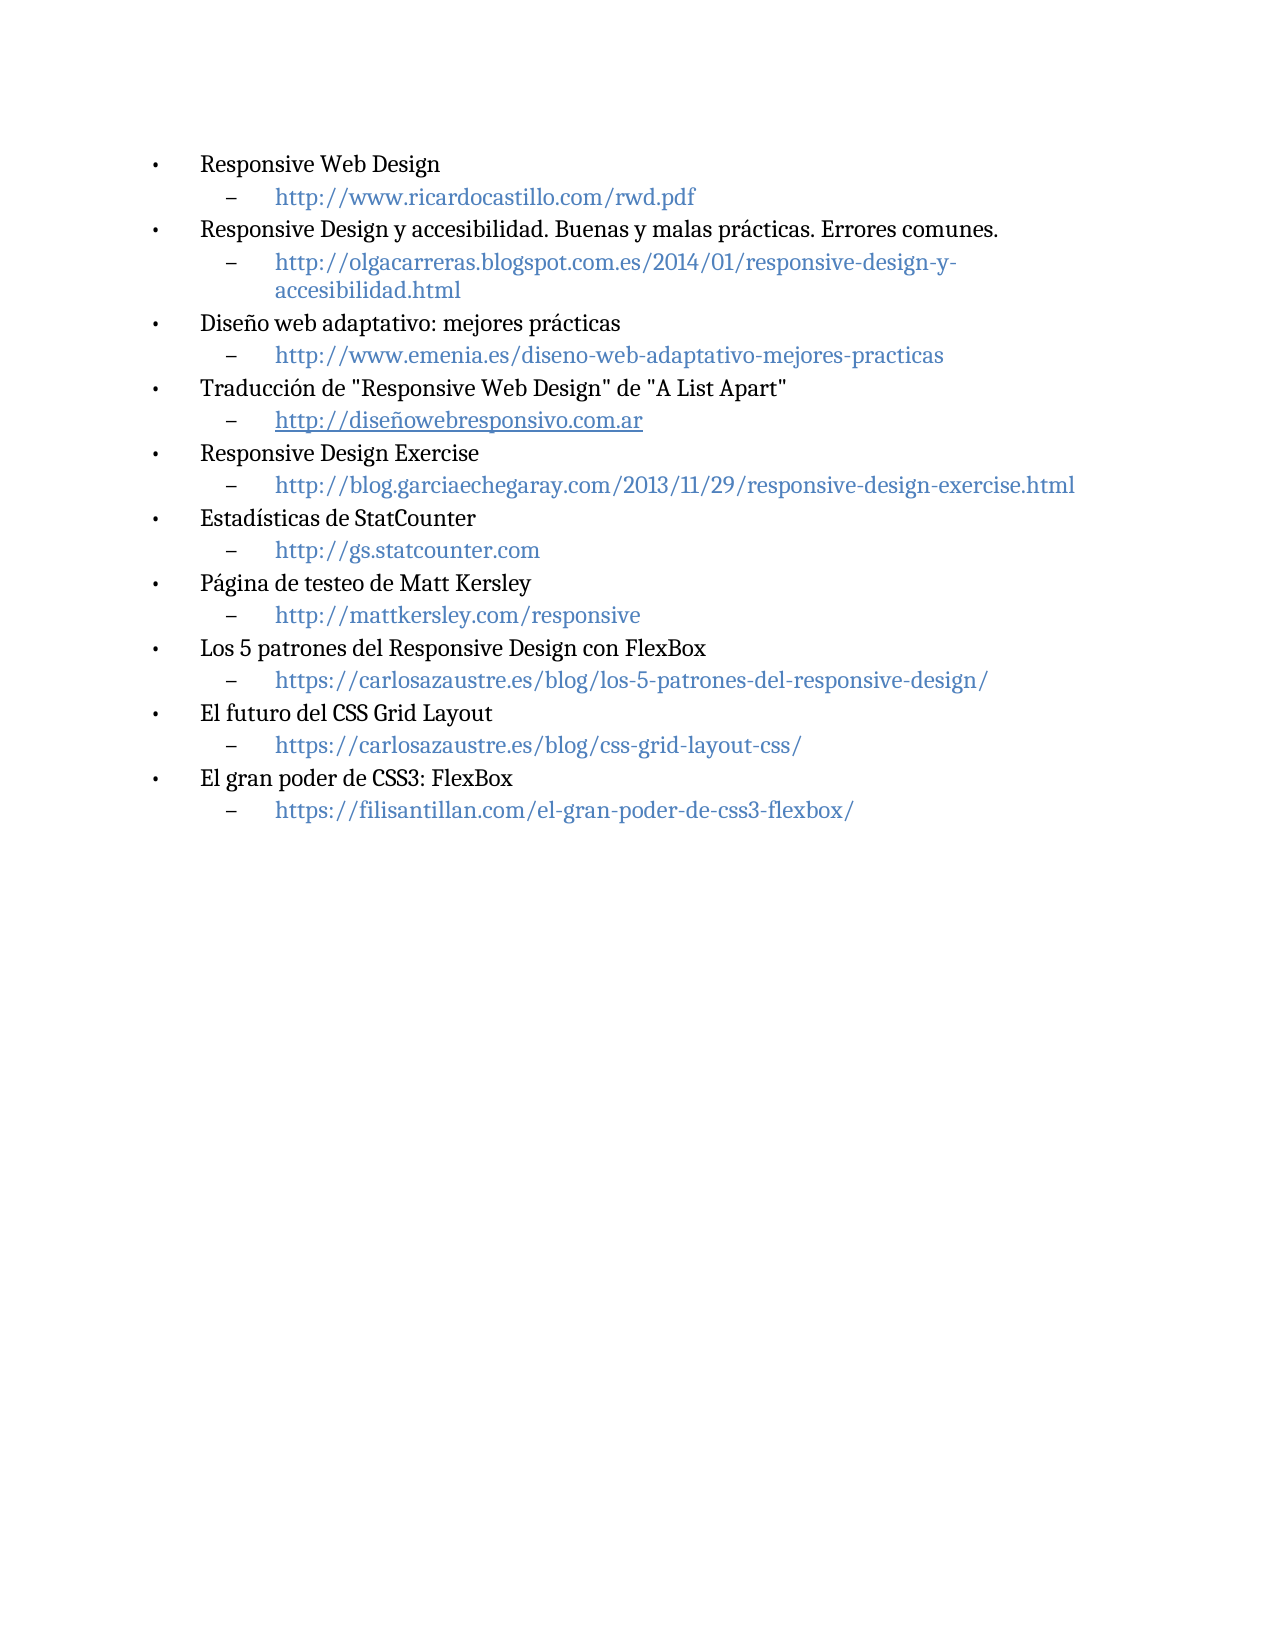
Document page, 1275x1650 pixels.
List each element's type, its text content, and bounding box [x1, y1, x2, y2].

list Los 5 patrones del Responsive Design con FlexBox [150, 634, 1125, 662]
list http://diseñowebresponsivo.com.ar [225, 406, 1125, 435]
list Responsive Design Exercise [150, 439, 1125, 467]
list El futuro del CSS Grid Layout [150, 699, 1125, 727]
list Estadísticas de StatCounter [150, 504, 1125, 532]
list http://olgacarreras.blogspot.com.es/2014/01/responsive-design-y-accesibilidad.html [225, 247, 1125, 305]
list Diseño web adaptativo: mejores prácticas [150, 309, 1125, 337]
list https://filisantillan.com/el-gran-poder-de-css3-flexbox/ [225, 796, 1125, 825]
list El gran poder de CSS3: FlexBox [150, 764, 1125, 792]
list http://www.emenia.es/diseno-web-adaptativo-mejores-practicas [225, 341, 1125, 370]
list http://mattkersley.com/responsive [225, 601, 1125, 630]
list http://gs.statcounter.com [225, 536, 1125, 565]
list Página de testeo de Matt Kersley [150, 569, 1125, 597]
list https://carlosazaustre.es/blog/css-grid-layout-css/ [225, 731, 1125, 760]
list http://www.ricardocastillo.com/rwd.pdf [225, 182, 1125, 211]
list http://blog.garciaechegaray.com/2013/11/29/responsive-design-exercise.html [225, 471, 1125, 500]
list https://carlosazaustre.es/blog/los-5-patrones-del-responsive-design/ [225, 666, 1125, 695]
list Traducción de "Responsive Web Design" de "A List Apart" [150, 374, 1125, 402]
list Responsive Web Design [150, 150, 1125, 179]
list Responsive Design y accesibilidad. Buenas y malas prácticas. Errores comunes. [150, 215, 1125, 244]
